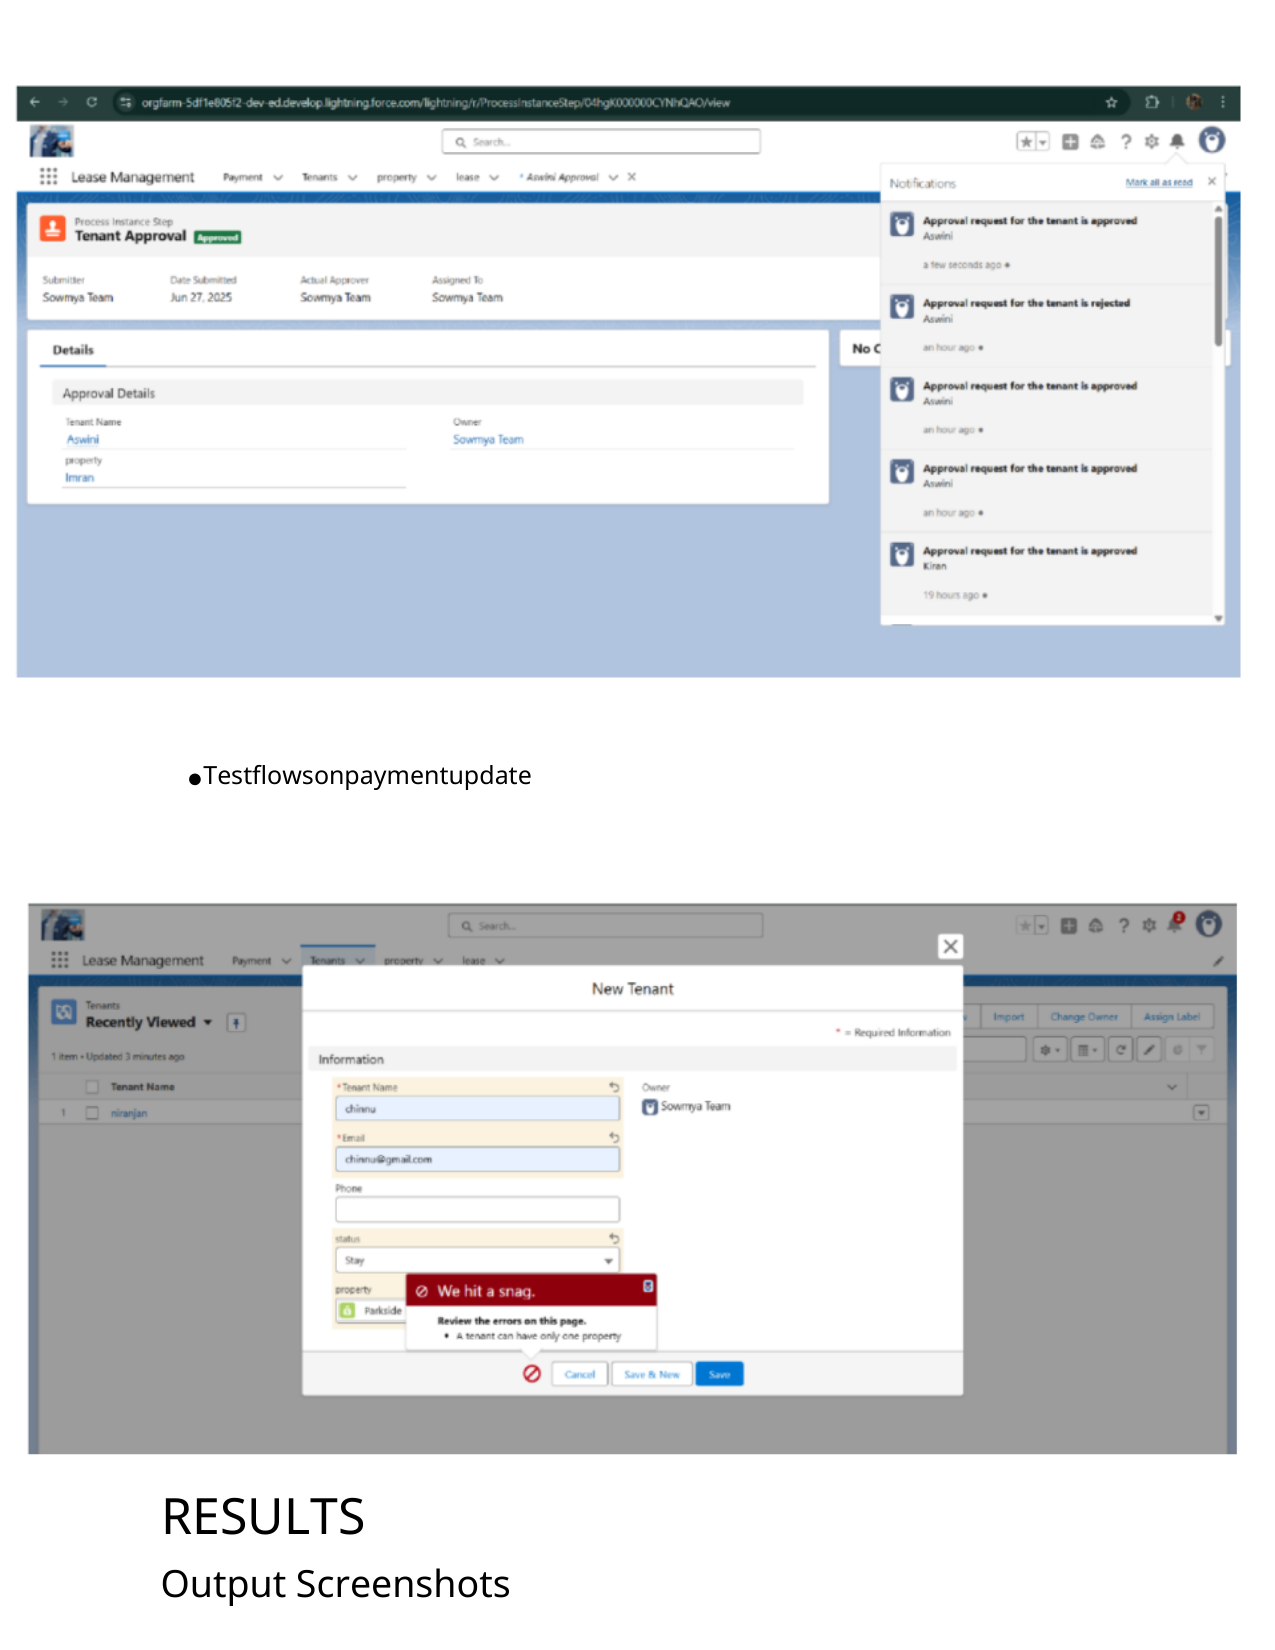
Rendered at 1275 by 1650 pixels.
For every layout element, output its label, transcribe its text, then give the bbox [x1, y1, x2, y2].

text ●Testflowsonpaymentupdate [187, 746, 1266, 793]
text RESULTS [161, 1482, 1266, 1549]
text Output Screenshots [160, 1557, 1266, 1608]
